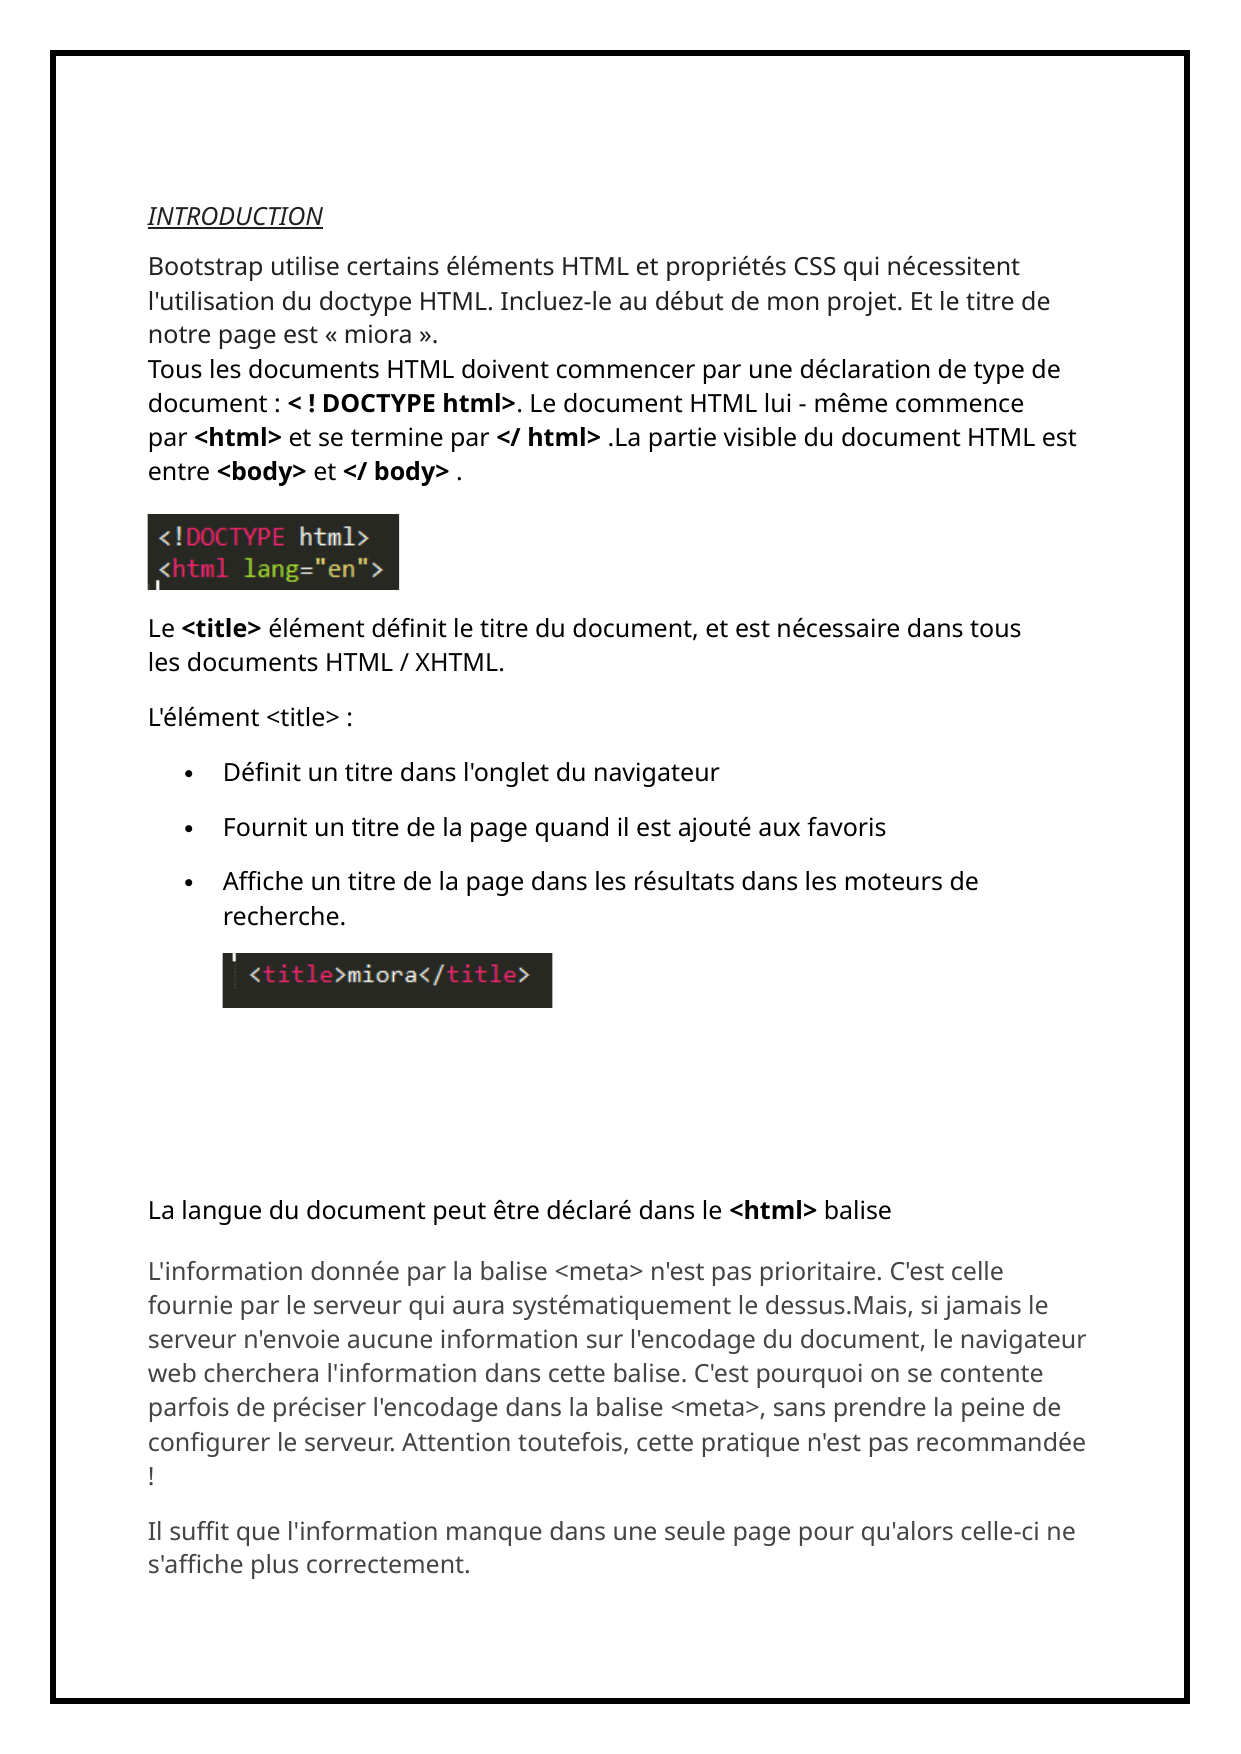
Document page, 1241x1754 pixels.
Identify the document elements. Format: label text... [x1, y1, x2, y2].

list Affiche un titre de la page dans les résultats dans les moteurs de recherche. [185, 864, 1093, 932]
text Le <title> élément définit le titre du document, et est nécessaire dans tous les documents HTML / XHTML. [148, 610, 1093, 678]
text INTRODUCTION [148, 198, 1093, 232]
list Définit un titre dans l'onglet du navigateur [185, 754, 1093, 788]
text Bootstrap utilise certains éléments HTML et propriétés CSS qui nécessitent l'utilisation du doctype HTML. Incluez-le au début de mon projet. Et le titre de notre page est « miora ». Tous les documents HTML doivent commencer par une déclaration de type de document : < ! DOCTYPE html>. Le document HTML lui - même commence par <html> et se termine par </ html> .La partie visible du document HTML est entre <body> et </ body> . [148, 249, 1093, 487]
text L'élément <title> : [148, 699, 1093, 733]
text Il suffit que l'information manque dans une seule page pour qu'alors celle-ci ne s'affiche plus correctement. [148, 1513, 1093, 1581]
text La langue du document peut être déclaré dans le <html> balise [148, 1193, 1093, 1227]
list Fournit un titre de la page quand il est ajouté aux favoris [185, 809, 1093, 843]
text L'information donnée par la balise <meta> n'est pas prioritaire. C'est celle fournie par le serveur qui aura systématiquement le dessus.Mais, si jamais le serveur n'envoie aucune information sur l'encodage du document, le navigateur web cherchera l'information dans cette balise. C'est pourquoi on se contente parfois de préciser l'encodage dans la balise <meta>, sans prendre la peine de configurer le serveur. Attention toutefois, cette pratique n'est pas recommandée ! [148, 1254, 1093, 1492]
